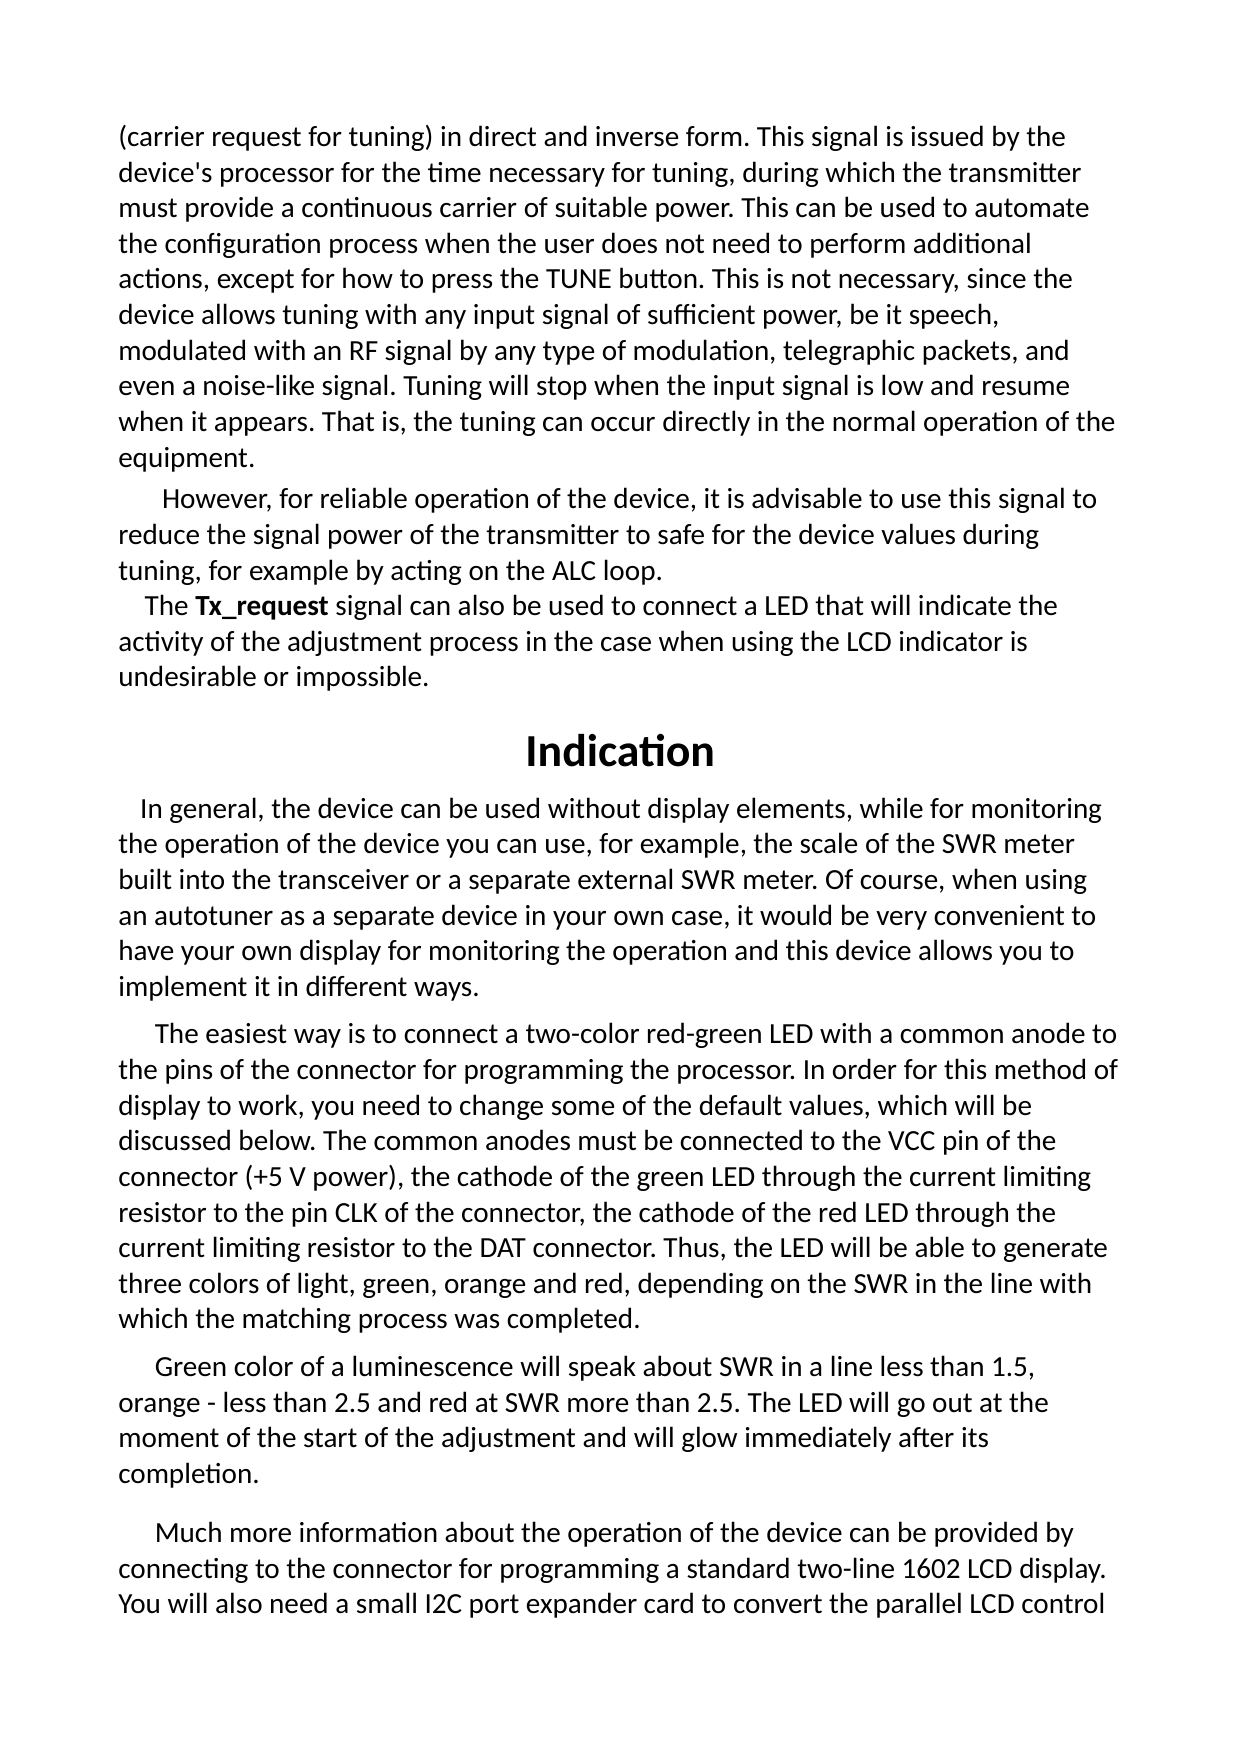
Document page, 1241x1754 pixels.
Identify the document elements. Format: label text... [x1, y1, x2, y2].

text Much more information about the operation of the device can be provided by connecting to the connector for programming a standard two-line 1602 LCD display. You will also need a small I2C port expander card to convert the parallel LCD control [118, 1514, 1122, 1621]
text The easiest way is to connect a two-color red-green LED with a common anode to the pins of the connector for programming the processor. In order for this method of display to work, you need to change some of the default values, which will be discussed below. The common anodes must be connected to the VCC pin of the connector (+5 V power), the cathode of the green LED through the current limiting resistor to the pin CLK of the connector, the cathode of the red LED through the current limiting resistor to the DAT connector. Thus, the LED will be able to generate three colors of light, green, orange and red, depending on the SWR in the line with which the matching process was completed. [118, 1016, 1122, 1336]
text The Tx_request signal can also be used to connect a LED that will indicate the activity of the adjustment process in the case when using the LCD indicator is undesirable or impossible. [118, 587, 1122, 694]
text (carrier request for tuning) in direct and inverse form. This signal is issued by the device's processor for the time necessary for tuning, during which the transmitter must provide a continuous carrier of suitable power. This can be used to automate the configuration process when the user does not need to perform additional actions, except for how to press the TUNE button. This is not necessary, since the device allows tuning with any input signal of sufficient power, be it speech, modulated with an RF signal by any type of modulation, telegraphic packets, and even a noise-like signal. Tuning will stop when the input signal is low and resume when it appears. That is, the tuning can occur directly in the normal operation of the equipment. [118, 118, 1122, 474]
text Indication [118, 722, 1122, 778]
text However, for reliable operation of the device, it is advisable to use this signal to reduce the signal power of the transmitter to safe for the device values during tuning, for example by acting on the ALC loop. [118, 480, 1122, 587]
text Green color of a luminescence will speak about SWR in a line less than 1.5, orange - less than 2.5 and red at SWR more than 2.5. The LED will go out at the moment of the start of the adjustment and will glow immediately after its completion. [118, 1348, 1122, 1491]
text In general, the device can be used without display elements, while for monitoring the operation of the device you can use, for example, the scale of the SWR meter built into the transceiver or a separate external SWR meter. Of course, when using an autotuner as a separate device in your own case, it would be very convenient to have your own display for monitoring the operation and this device allows you to implement it in different ways. [118, 790, 1122, 1004]
